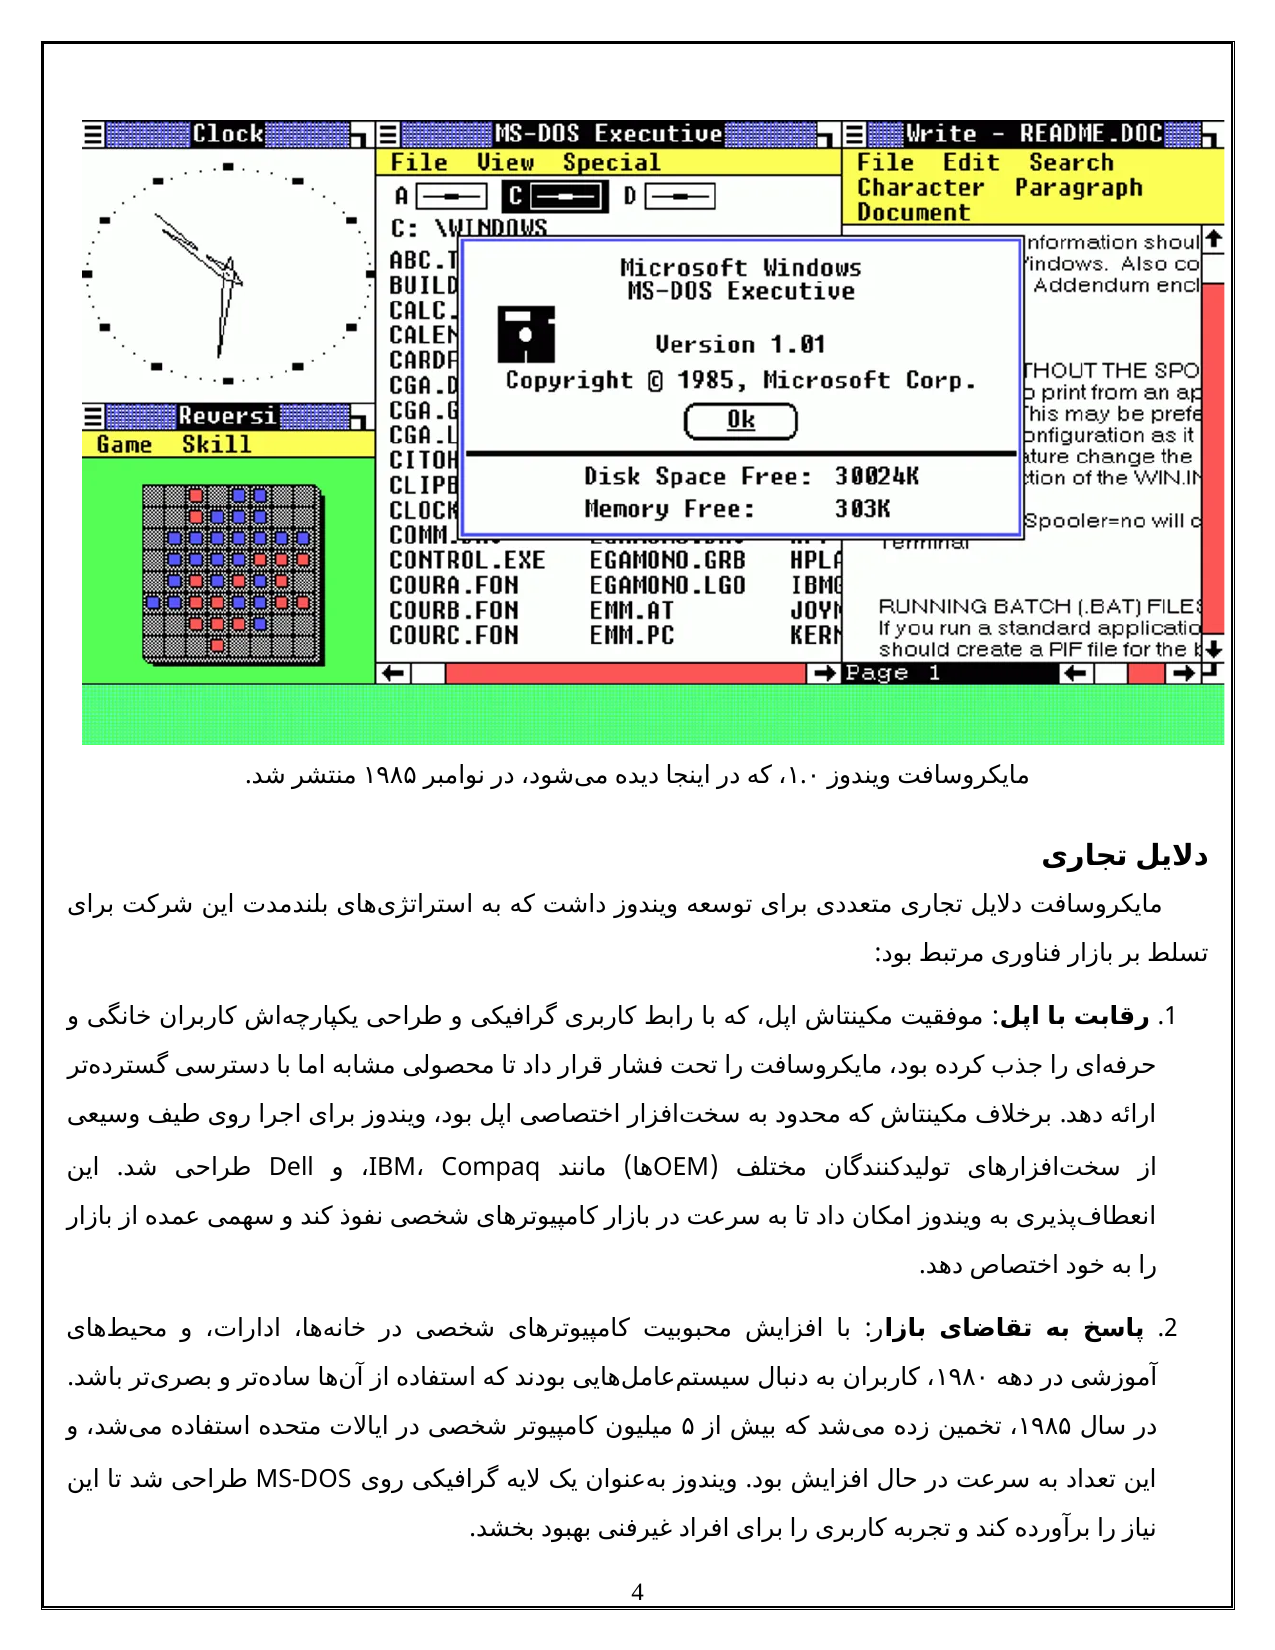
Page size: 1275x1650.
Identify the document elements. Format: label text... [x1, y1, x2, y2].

text مایکروسافت دلایل تجاری متعددی برای توسعه ویندوز داشت که به استراتژی‌های بلندمدت این شرکت برای تسلط بر بازار فناوری مرتبط بود: [66, 890, 1209, 971]
text مایکروسافت ویندوز ۱.۰، که در اینجا دیده می‌شود، در نوامبر ۱۹۸۵ منتشر شد. [66, 104, 1209, 794]
list رقابت با اپل: موفقیت مکینتاش اپل، که با رابط کاربری گرافیکی و طراحی یکپارچه‌اش کاربران خانگی و حرفه‌ای را جذب کرده بود، مایکروسافت را تحت فشار قرار داد تا محصولی مشابه اما با دسترسی گسترده‌تر ارائه دهد. برخلاف مکینتاش که محدود به سخت‌افزار اختصاصی اپل بود، ویندوز برای اجرا روی طیف وسیعی از سخت‌افزارهای تولیدکنندگان مختلف (OEMها) مانند IBM، Compaq، و Dell طراحی شد. این انعطاف‌پذیری به ویندوز امکان داد تا به سرعت در بازار کامپیوترهای شخصی نفوذ کند و سهمی عمده از بازار را به خود اختصاص دهد. [66, 1002, 1187, 1283]
subtitle دلایل تجاری [66, 839, 1209, 877]
list پاسخ به تقاضای بازار: با افزایش محبوبیت کامپیوترهای شخصی در خانه‌ها، ادارات، و محیط‌های آموزشی در دهه ۱۹۸۰، کاربران به دنبال سیستم‌عامل‌هایی بودند که استفاده از آن‌ها ساده‌تر و بصری‌تر باشد. در سال ۱۹۸۵، تخمین زده می‌شد که بیش از ۵ میلیون کامپیوتر شخصی در ایالات متحده استفاده می‌شد، و این تعداد به سرعت در حال افزایش بود. ویندوز به‌عنوان یک لایه گرافیکی روی MS-DOS طراحی شد تا این نیاز را برآورده کند و تجربه کاربری را برای افراد غیرفنی بهبود بخشد. [66, 1314, 1187, 1547]
picture [82, 120, 1225, 745]
